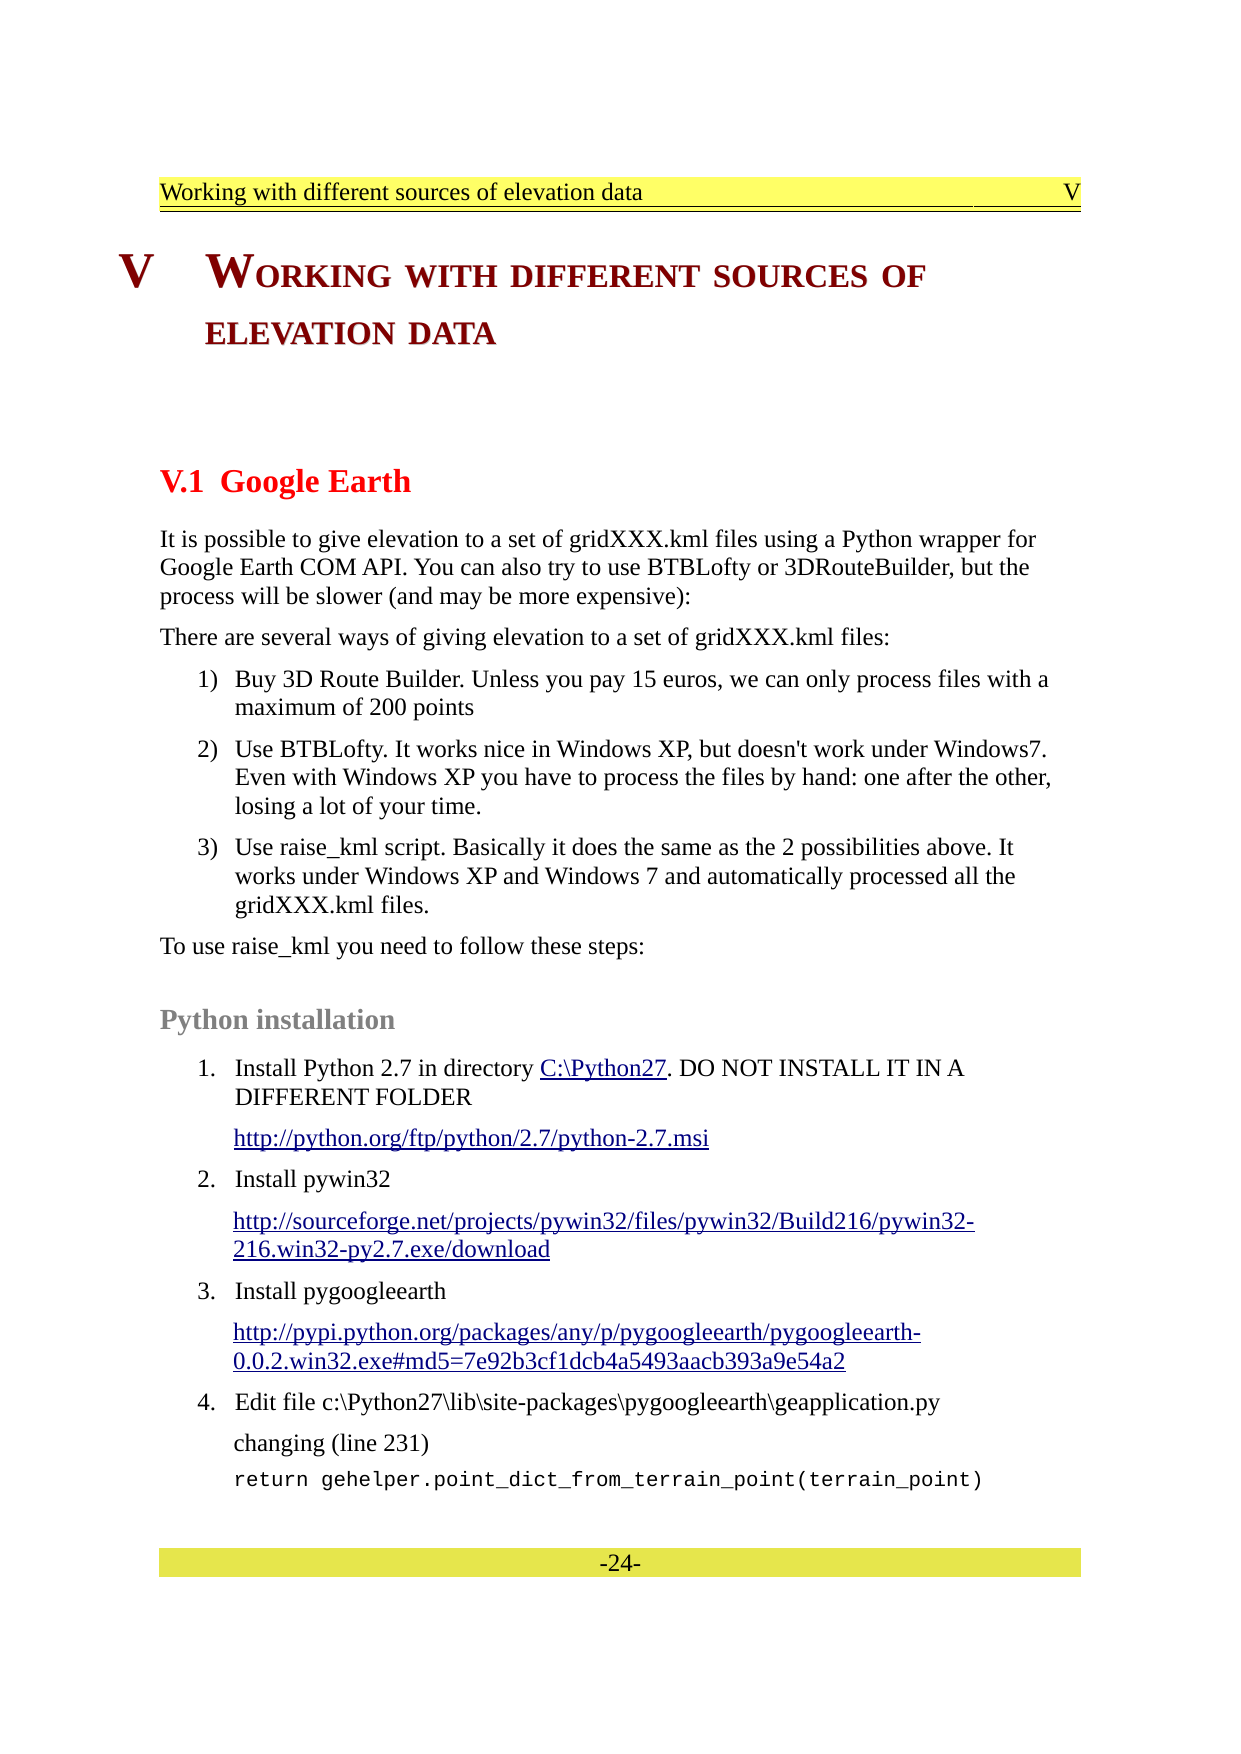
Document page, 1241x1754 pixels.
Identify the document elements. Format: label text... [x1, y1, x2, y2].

text It is possible to give elevation to a set of gridXXX.kml files using a Python wrapper for Google Earth COM API. You can also try to use BTBLofty or 3DRouteBuilder, but the process will be slower (and may be more expensive): [159, 524, 1081, 610]
subtitle Google Earth [159, 462, 1081, 500]
text changing (line 231) [159, 1428, 1081, 1457]
list Install Python 2.7 in directory C:\Python27. DO NOT INSTALL IT IN A DIFFERENT FOLDER [197, 1053, 1081, 1111]
subtitle Python installation [159, 1002, 1081, 1036]
text http://sourceforge.net/projects/pywin32/files/pywin32/Build216/pywin32-216.win32-py2.7.exe/download [231, 1206, 1081, 1263]
list Edit file c:\Python27\lib\site-packages\pygoogleearth\geapplication.py [197, 1387, 1081, 1416]
list Install pywin32 [197, 1164, 1081, 1193]
text There are several ways of giving elevation to a set of gridXXX.kml files: [159, 622, 1081, 651]
text http://pypi.python.org/packages/any/p/pygoogleearth/pygoogleearth-0.0.2.win32.exe#md5=7e92b3cf1dcb4a5493aacb393a9e54a2 [233, 1317, 1081, 1374]
list Use BTBLofty. It works nice in Windows XP, but doesn't work under Windows7. Even with Windows XP you have to process the files by hand: one after the other, losing a lot of your time. [197, 734, 1081, 820]
list Use raise_kml script. Basically it does the same as the 2 possibilities above. It works under Windows XP and Windows 7 and automatically processed all the gridXXX.kml files. [197, 832, 1081, 919]
text return gehelper.point_dict_from_terrain_point(terrain_point) [159, 1469, 1081, 1493]
list Buy 3D Route Builder. Unless you pay 15 euros, we can only process files with a maximum of 200 points [197, 664, 1081, 721]
list Install pygoogleearth [197, 1276, 1081, 1304]
text To use raise_kml you need to follow these steps: [159, 931, 1081, 960]
text http://python.org/ftp/python/2.7/python-2.7.msi [159, 1123, 1081, 1152]
subtitle Working with different sources of elevation data [118, 240, 1081, 355]
